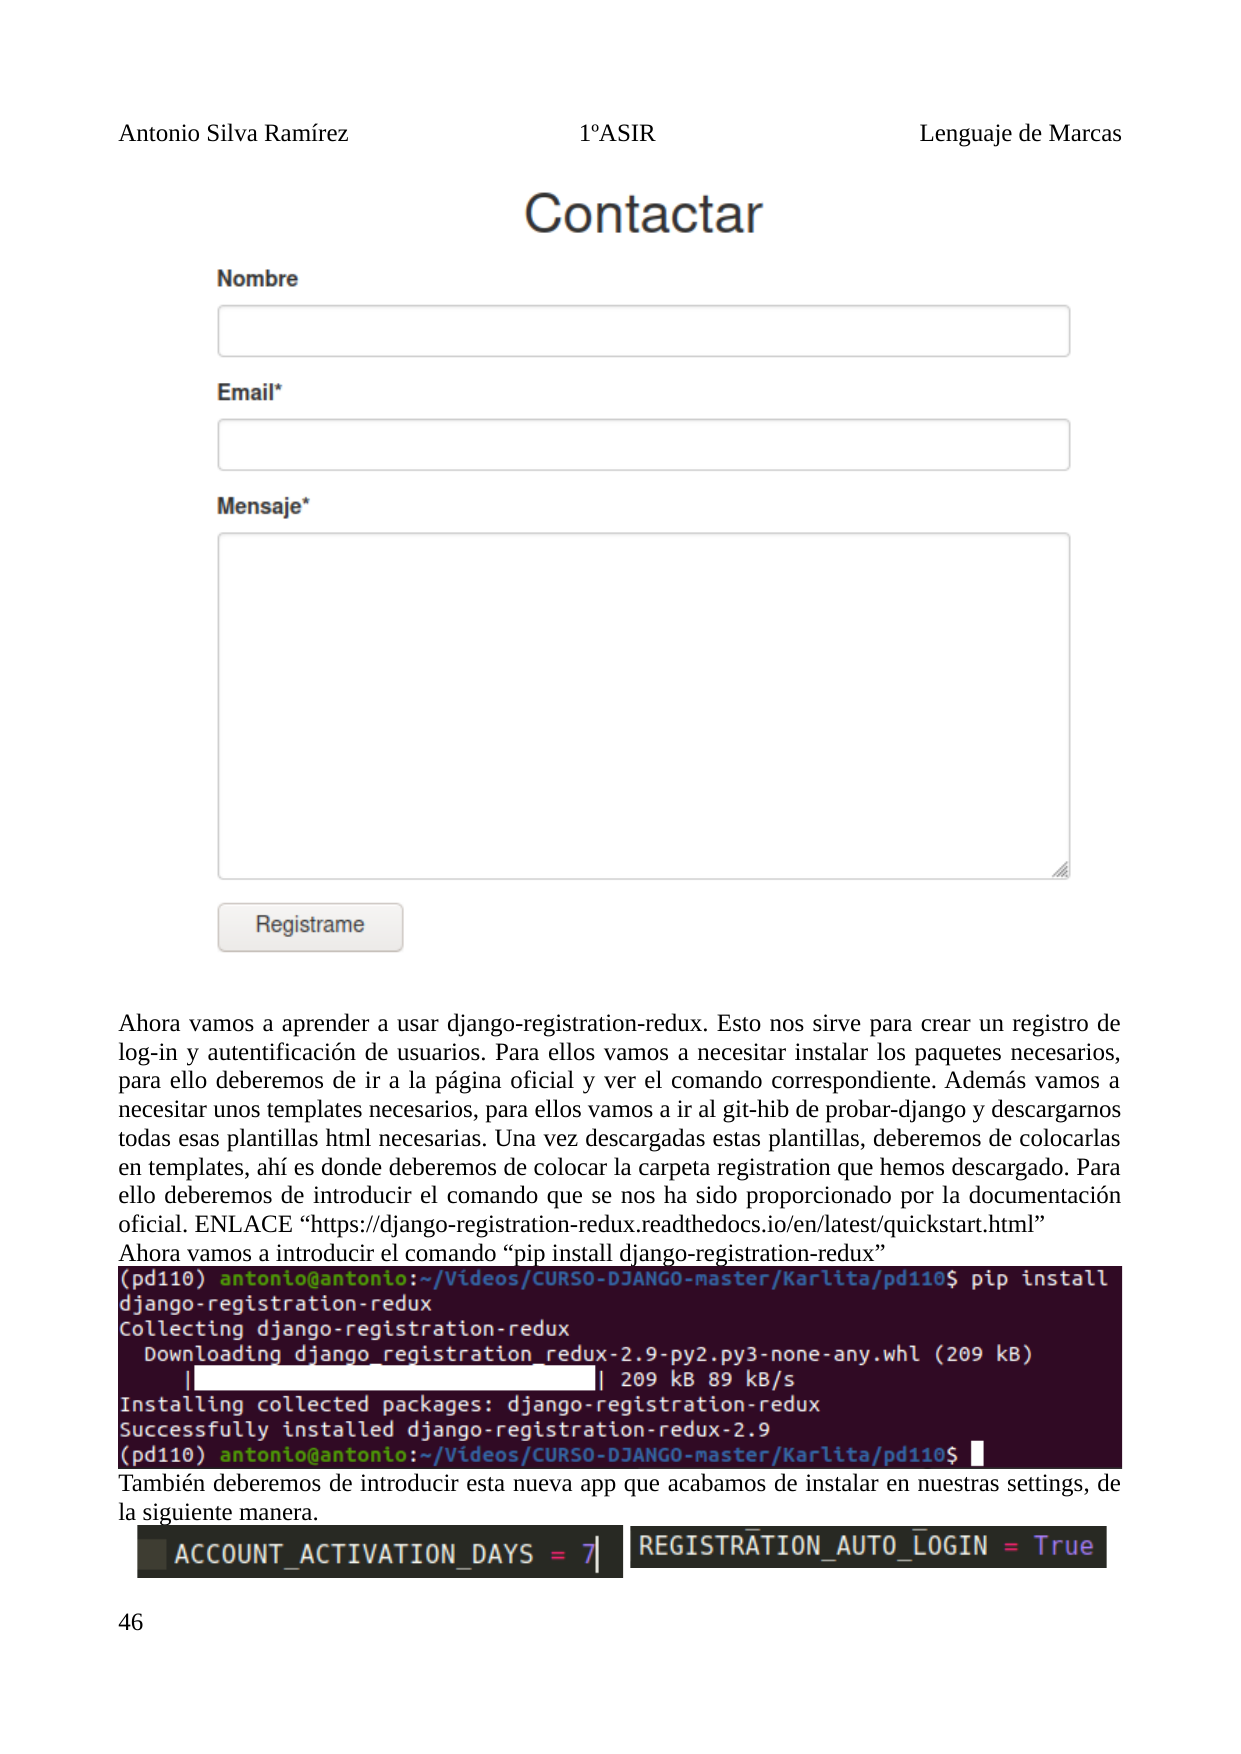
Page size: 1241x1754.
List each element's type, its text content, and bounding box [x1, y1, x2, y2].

picture [137, 1525, 624, 1578]
text Ahora vamos a aprender a usar django-registration-redux. Esto nos sirve para crear un registro de log-in y autentificación de usuarios. Para ellos vamos a necesitar instalar los paquetes necesarios, para ello deberemos de ir a la página oficial y ver el comando correspondiente. Además vamos a necesitar unos templates necesarios, para ellos vamos a ir al git-hib de probar-django y descargarnos todas esas plantillas html necesarias. Una vez descargadas estas plantillas, deberemos de colocarlas en templates, ahí es donde deberemos de colocar la carpeta registration que hemos descargado. Para ello deberemos de introducir el comando que se nos ha sido proporcionado por la documentación oficial. ENLACE “https://django-registration-redux.readthedocs.io/en/latest/quickstart.html” [118, 1008, 1122, 1238]
picture [630, 1526, 1107, 1568]
picture [118, 176, 1123, 980]
text Ahora vamos a introducir el comando “pip install django-registration-redux” [118, 1238, 1122, 1266]
text También deberemos de introducir esta nueva app que acabamos de instalar en nuestras settings, de la siguiente manera. [118, 1469, 1122, 1526]
picture [118, 1266, 1123, 1469]
